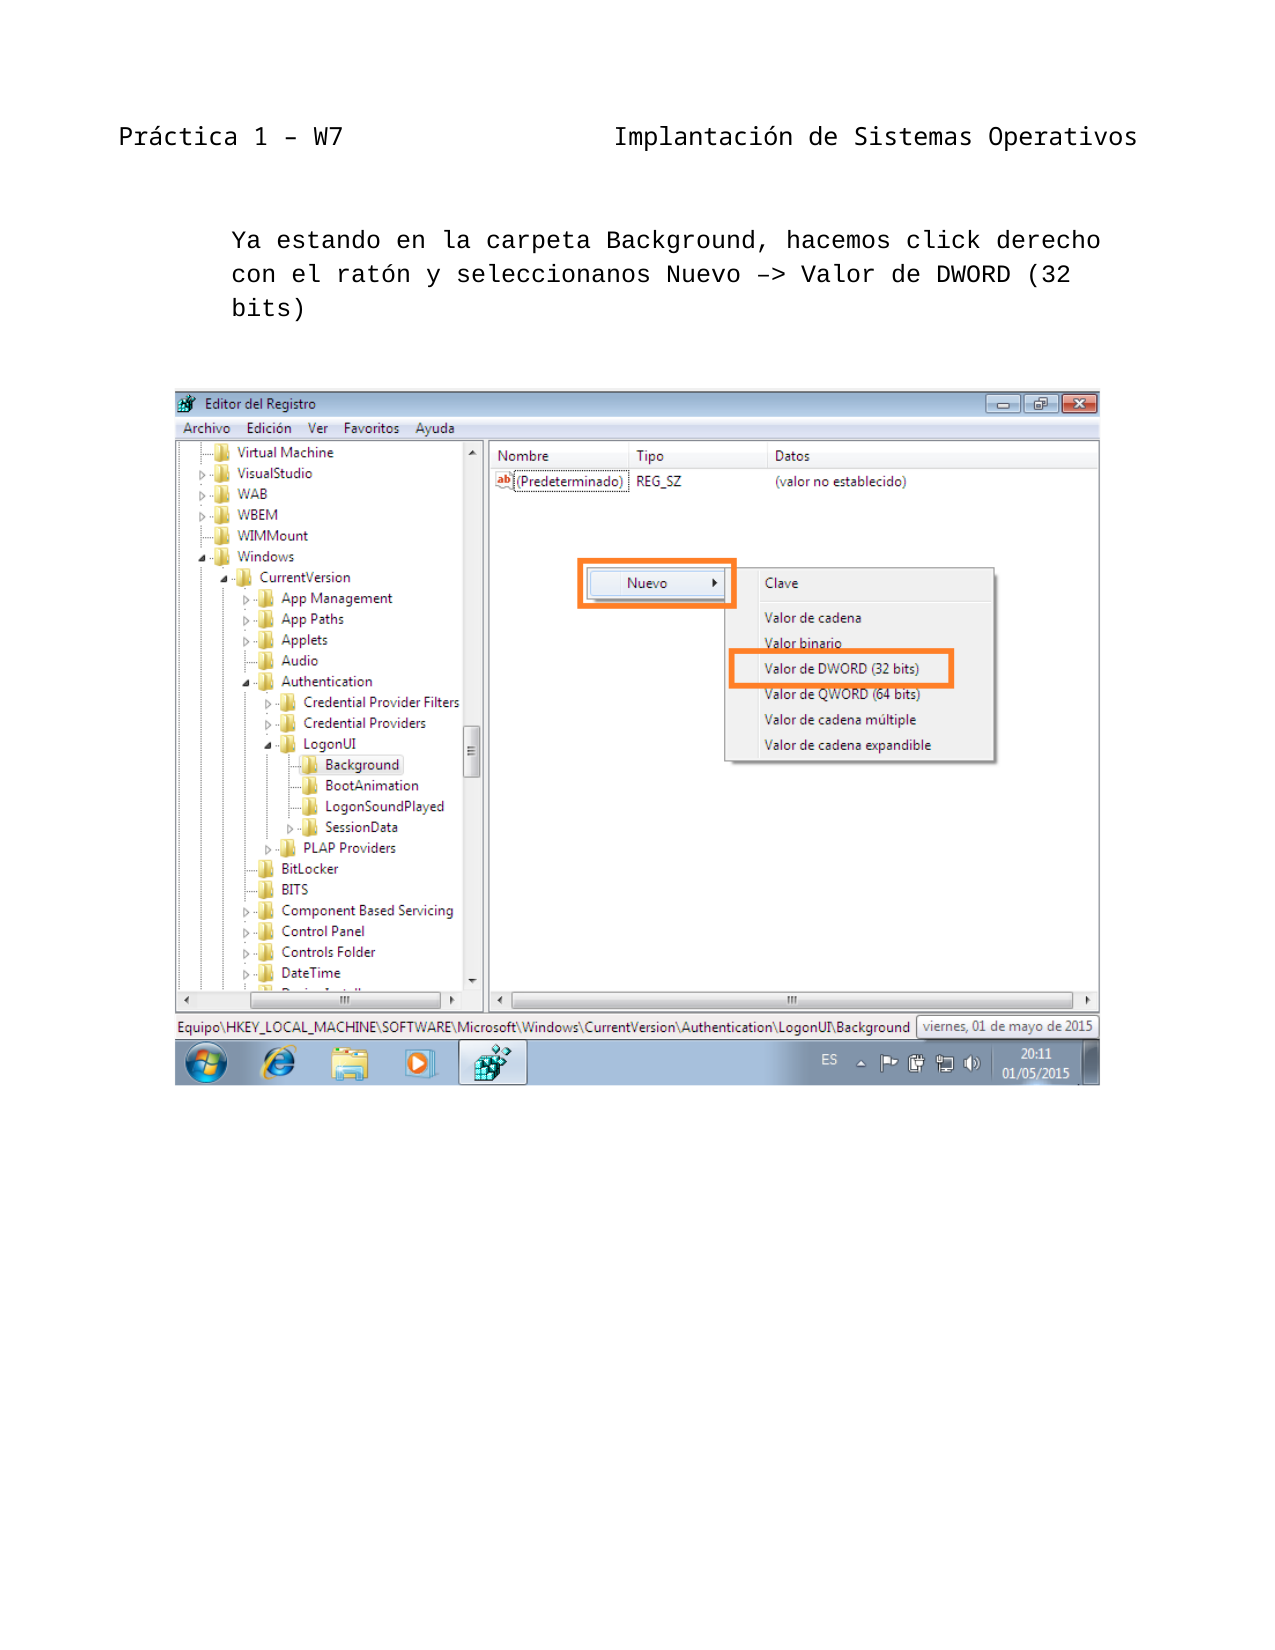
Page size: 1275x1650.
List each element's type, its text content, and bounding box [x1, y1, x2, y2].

text Ya estando en la carpeta Background, hacemos click derecho con el ratón y seleccionanos Nuevo –> Valor de DWORD (32 bits) [231, 228, 1157, 324]
picture [174, 388, 1101, 1090]
